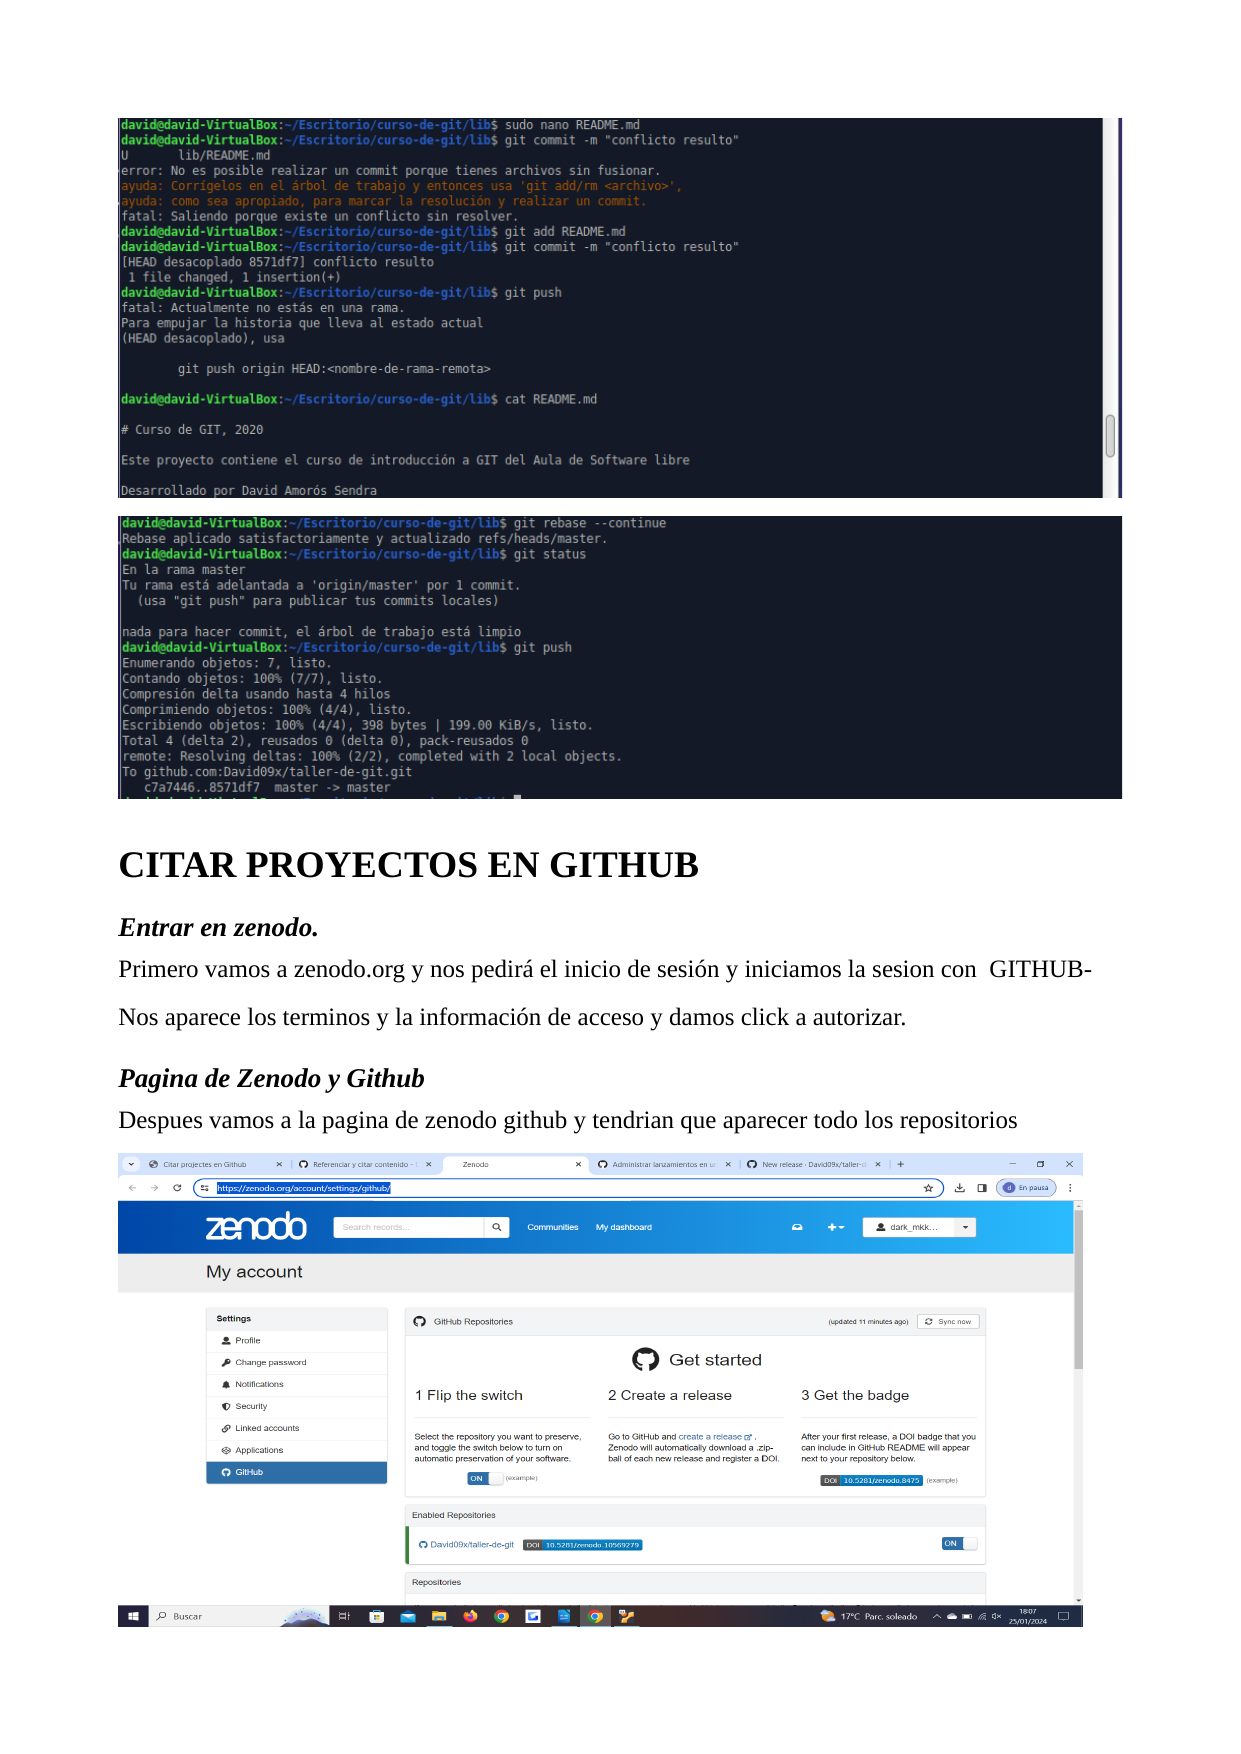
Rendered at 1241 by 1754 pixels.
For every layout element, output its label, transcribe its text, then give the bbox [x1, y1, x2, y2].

text Despues vamos a la pagina de zenodo github y tendrian que aparecer todo los repositorios [118, 1106, 1122, 1134]
text Nos aparece los terminos y la información de acceso y damos click a autorizar. [118, 1002, 1122, 1031]
subtitle CITAR PROYECTOS EN GITHUB [118, 842, 1122, 886]
text Primero vamos a zenodo.org y nos pedirá el inicio de sesión y iniciamos la sesion con GITHUB- [118, 954, 1122, 983]
picture [118, 516, 1123, 799]
subtitle Pagina de Zenodo y Github [118, 1062, 1122, 1093]
subtitle Entrar en zenodo. [118, 911, 1122, 942]
picture [118, 1153, 1083, 1627]
picture [118, 118, 1123, 498]
